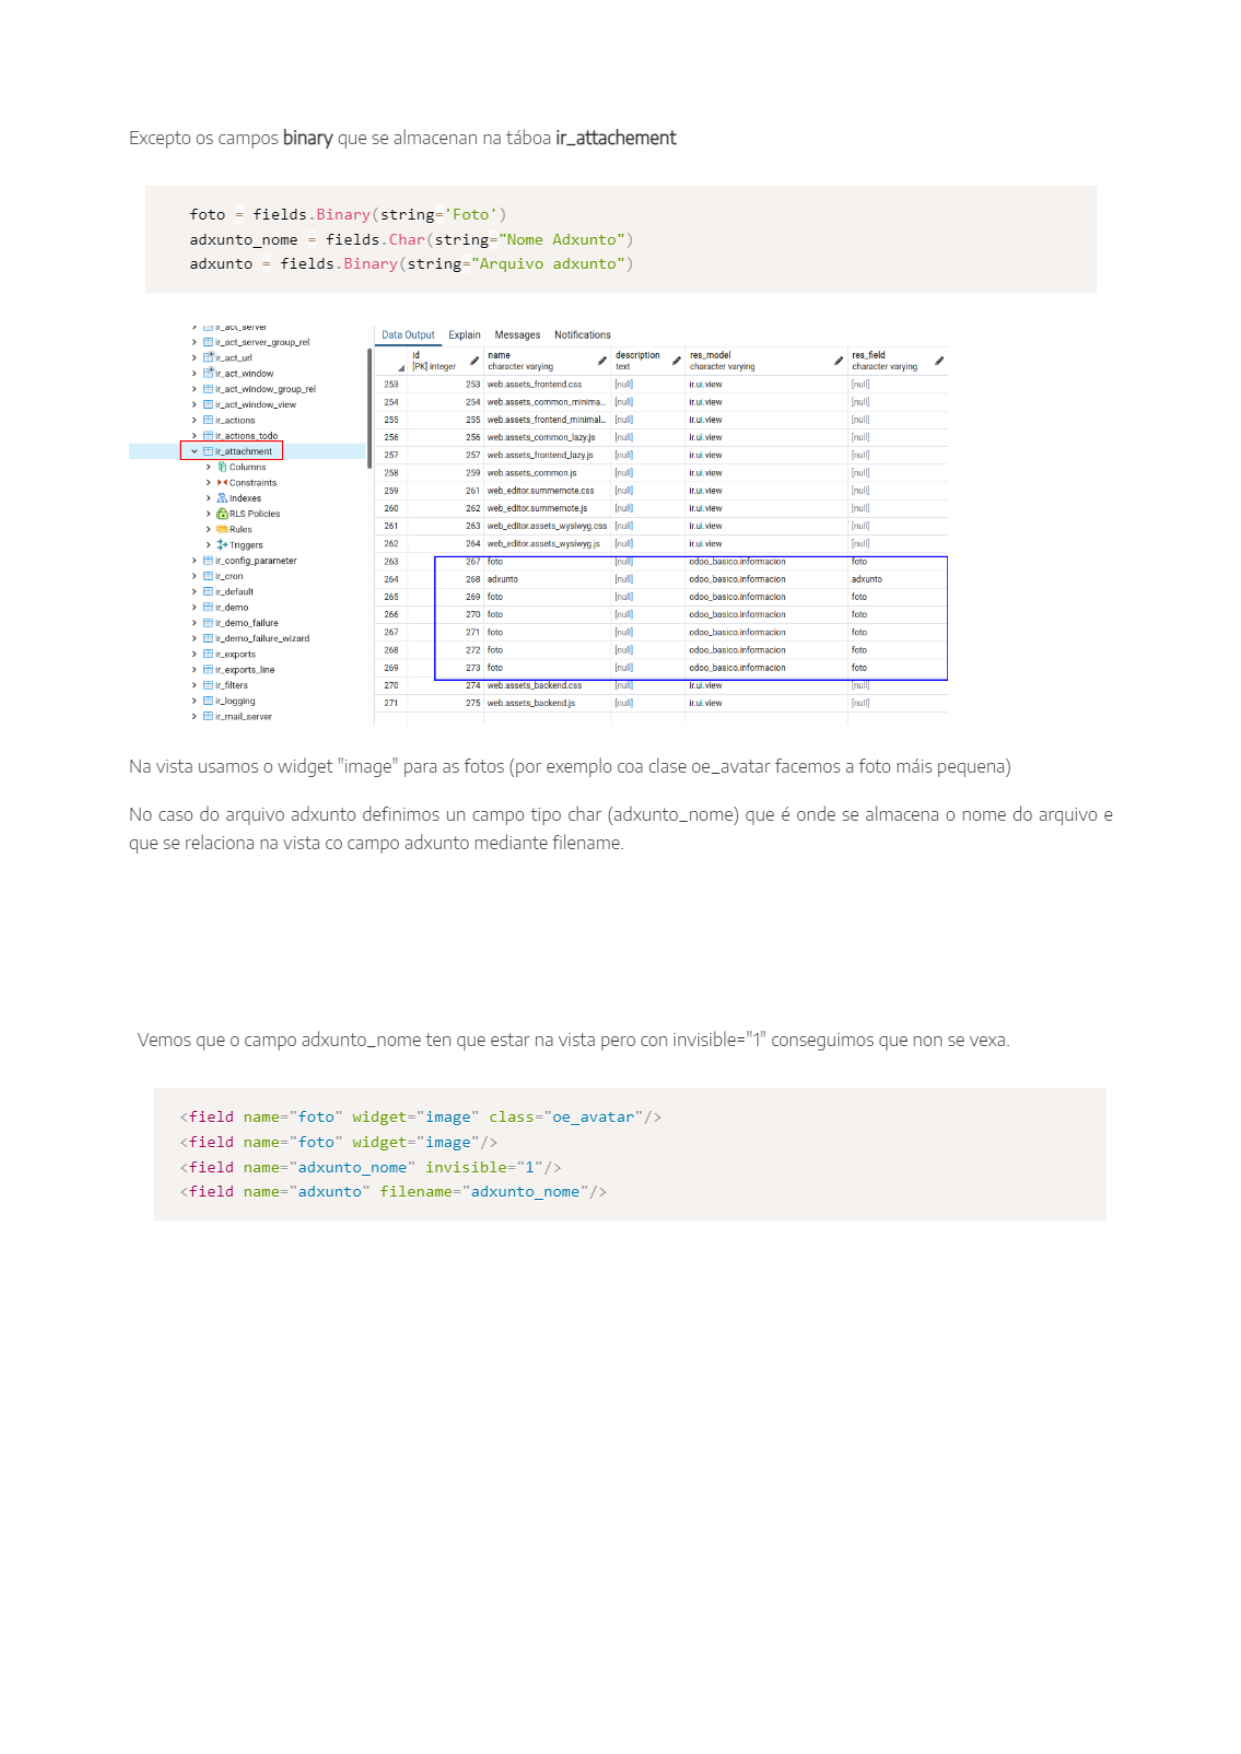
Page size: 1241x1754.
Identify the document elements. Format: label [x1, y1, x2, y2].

picture [132, 1011, 1137, 1256]
picture [118, 118, 1123, 858]
